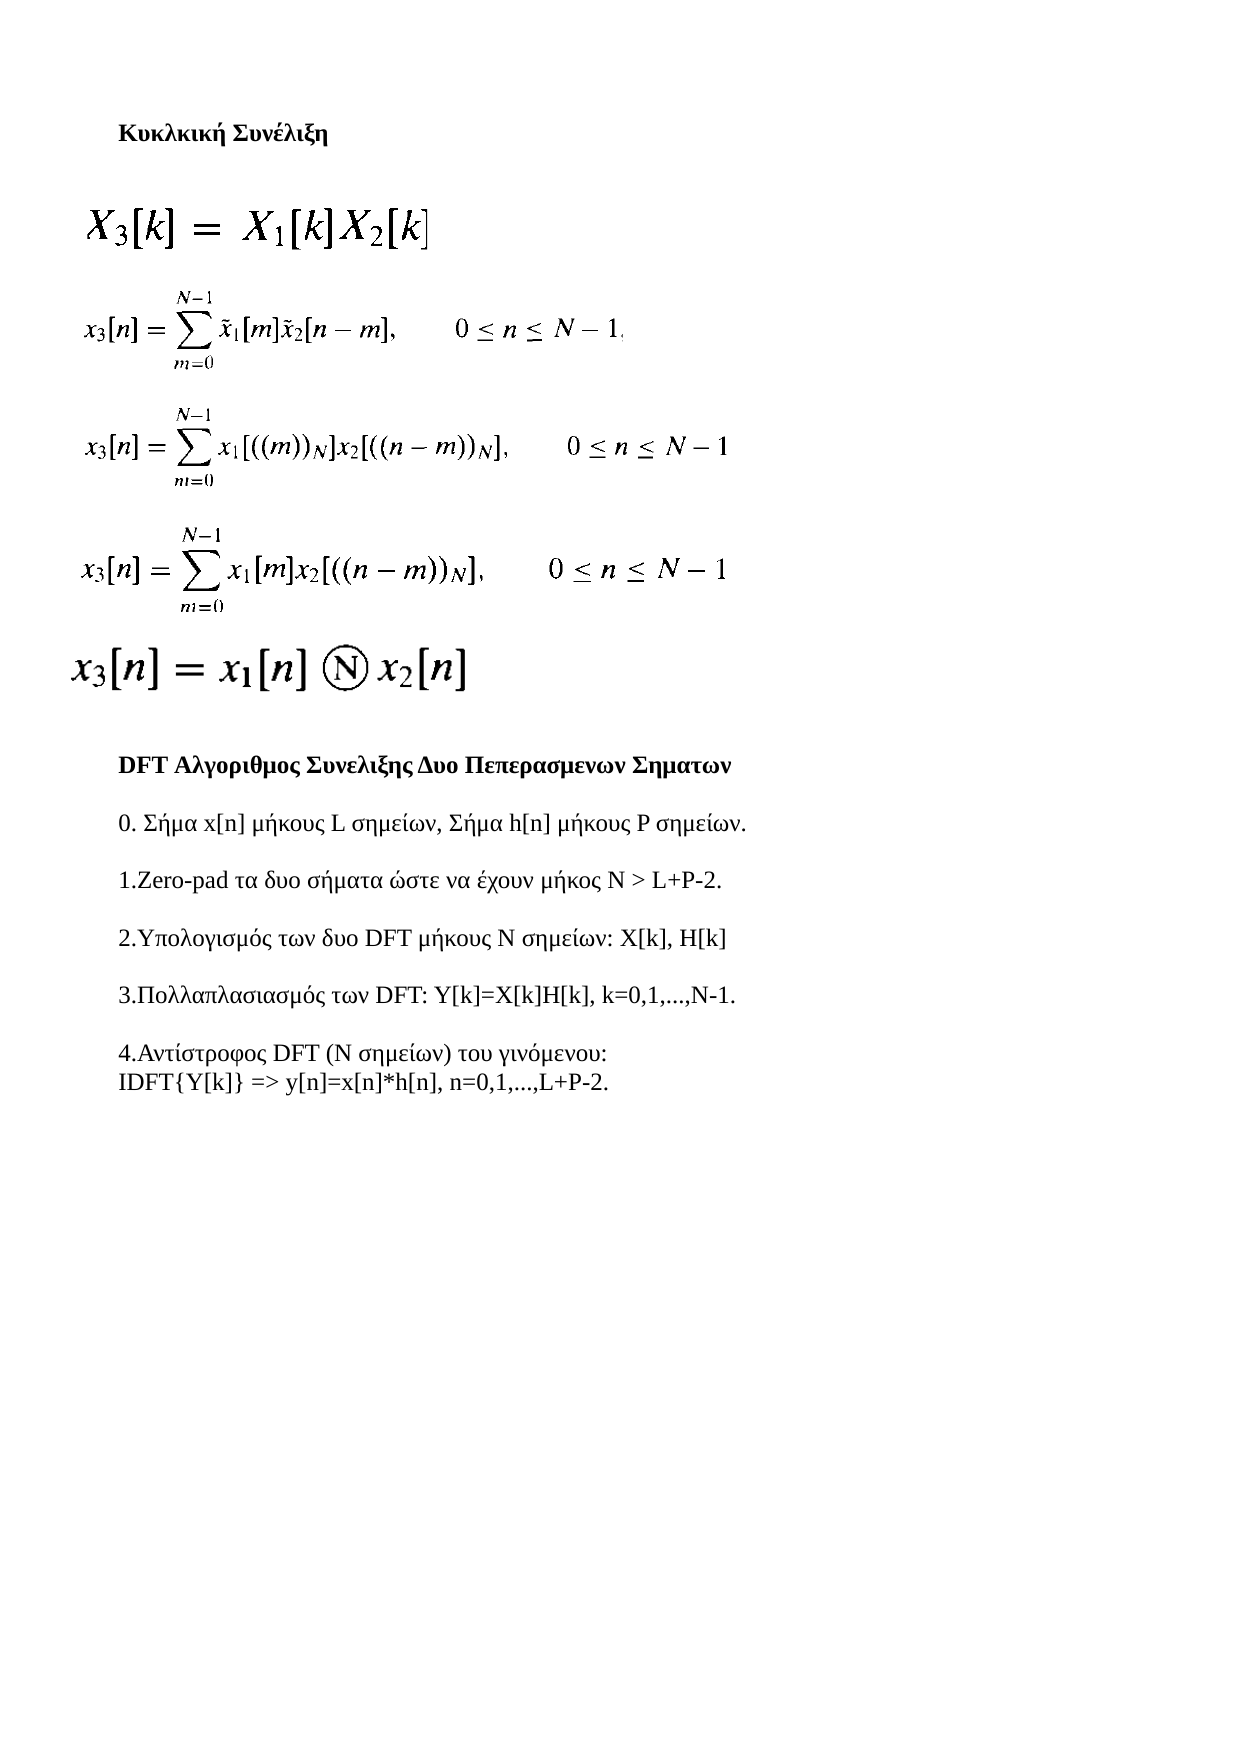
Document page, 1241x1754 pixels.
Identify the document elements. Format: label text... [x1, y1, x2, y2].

text IDFT{Y[k]} => y[n]=x[n]*h[n], n=0,1,...,L+P-2. [118, 1067, 1122, 1096]
text Κυκλκική Συνέλιξη [118, 118, 1122, 147]
text 1.Zero-pad τα δυο σήματα ώστε να έχουν μήκος N > L+P-2. [118, 866, 1122, 894]
text 0. Σήμα x[n] μήκους L σημείων, Σήμα h[n] μήκους P σημείων. [118, 808, 1122, 837]
picture [71, 631, 470, 713]
picture [76, 521, 729, 612]
text 3.Πολλαπλασιασμός των DFT: Y[k]=X[k]H[k], k=0,1,...,N-1. [118, 981, 1122, 1009]
picture [87, 201, 428, 250]
text 4.Αντίστροφος DFT (Ν σημείων) του γινόμενου: [118, 1038, 1122, 1067]
text 2.Υπολογισμός των δυο DFT μήκους Ν σημείων: X[k], H[k] [118, 923, 1122, 952]
picture [72, 406, 732, 490]
picture [72, 279, 623, 373]
text DFT Αλγοριθμος Συνελιξης Δυο Πεπερασμενων Σηματων [118, 751, 1122, 779]
